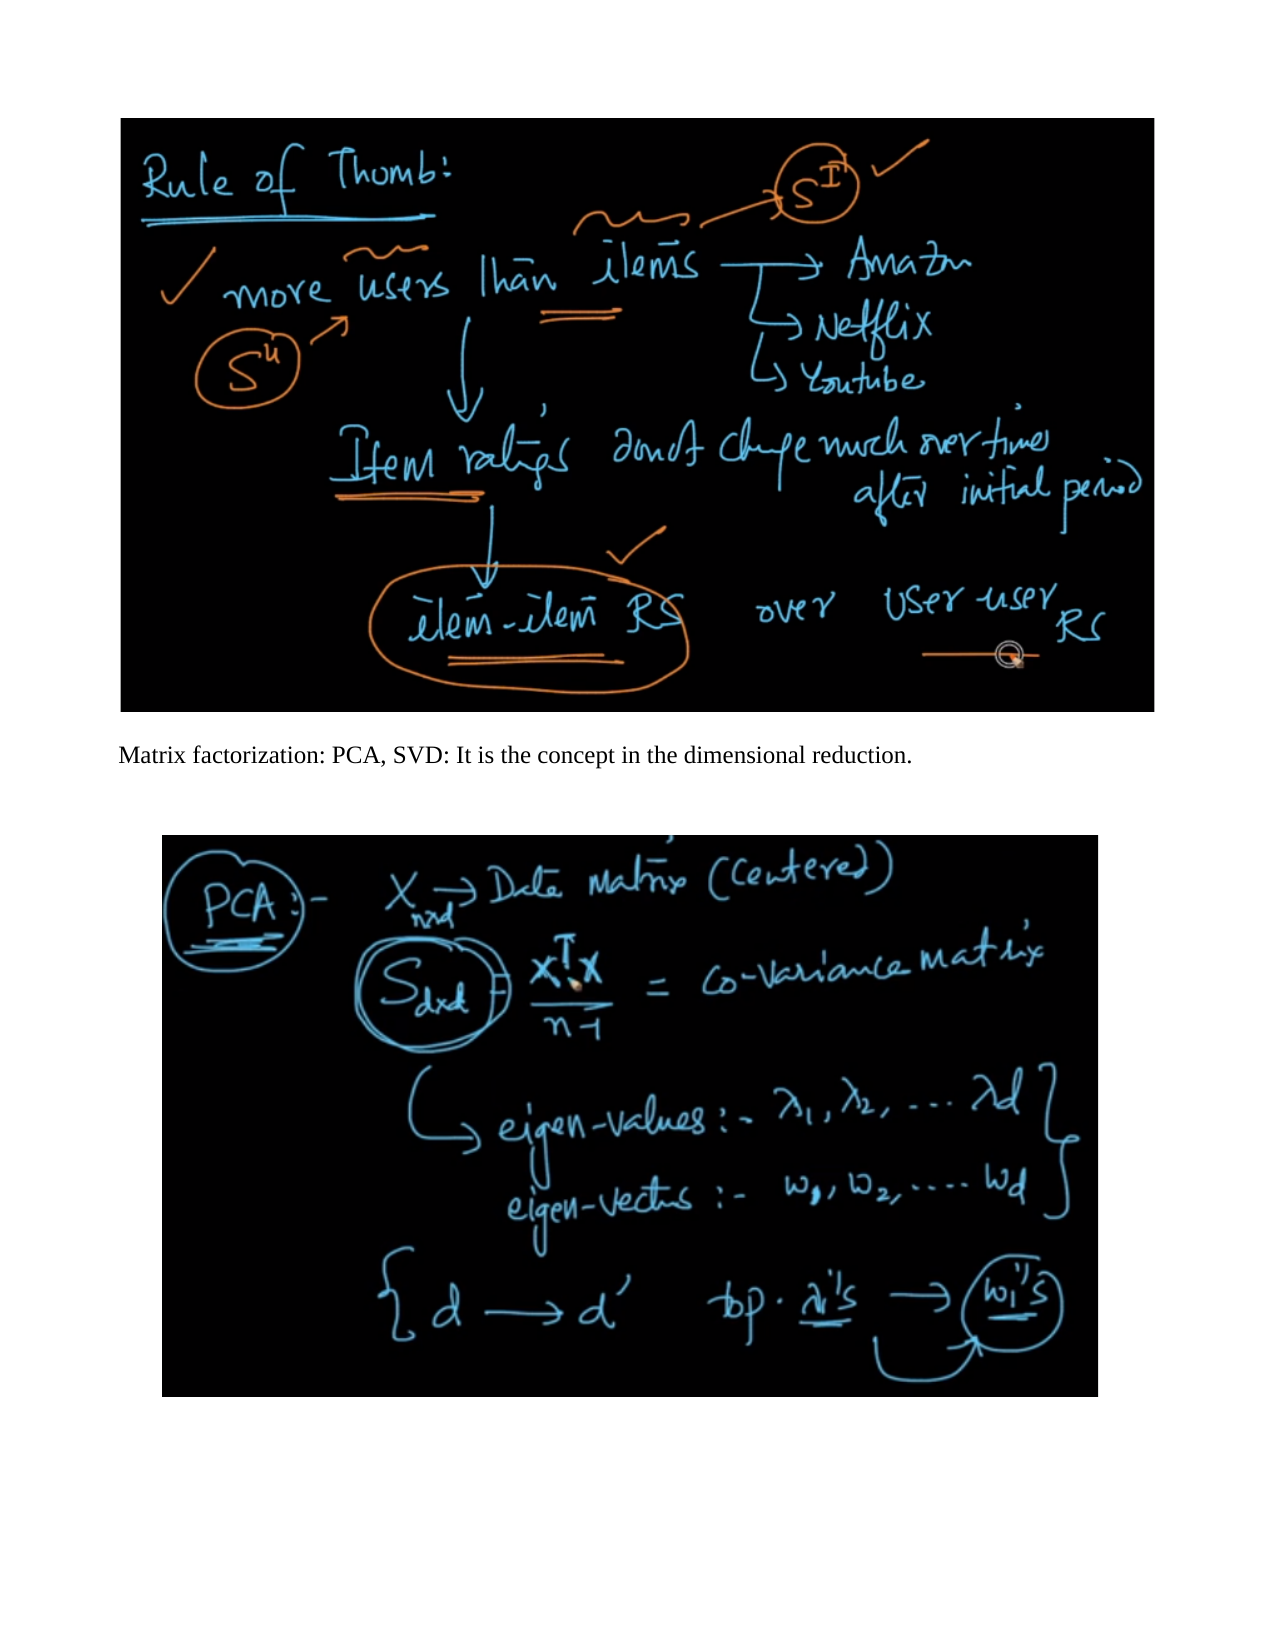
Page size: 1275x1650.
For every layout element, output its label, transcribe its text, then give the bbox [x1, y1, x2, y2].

picture [162, 835, 1099, 1397]
picture [120, 118, 1155, 712]
text Matrix factorization: PCA, SVD: It is the concept in the dimensional reduction. [118, 741, 1157, 769]
